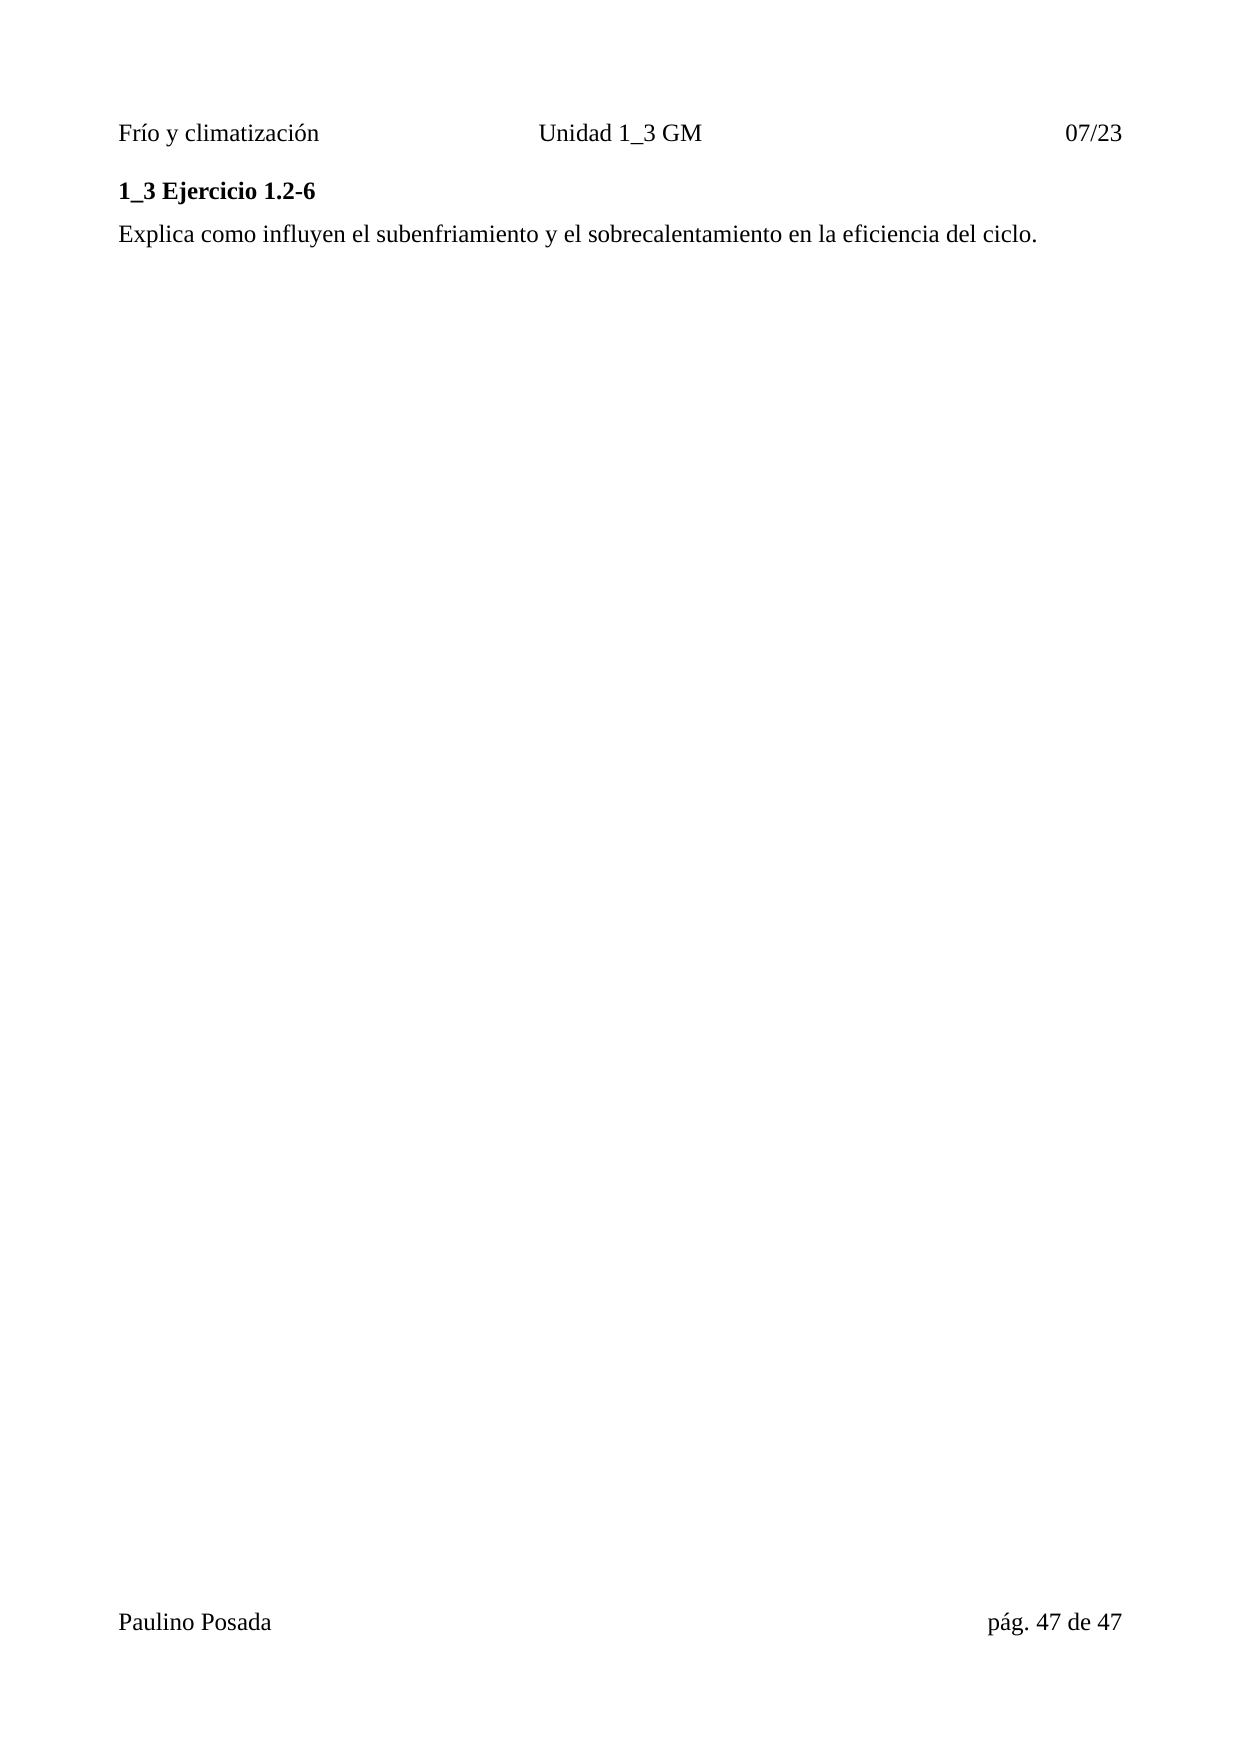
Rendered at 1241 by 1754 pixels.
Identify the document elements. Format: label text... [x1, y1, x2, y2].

text 1_3 Ejercicio 1.2-6 [118, 176, 1122, 205]
text Explica como influyen el subenfriamiento y el sobrecalentamiento en la eficiencia del ciclo. [118, 219, 1122, 248]
